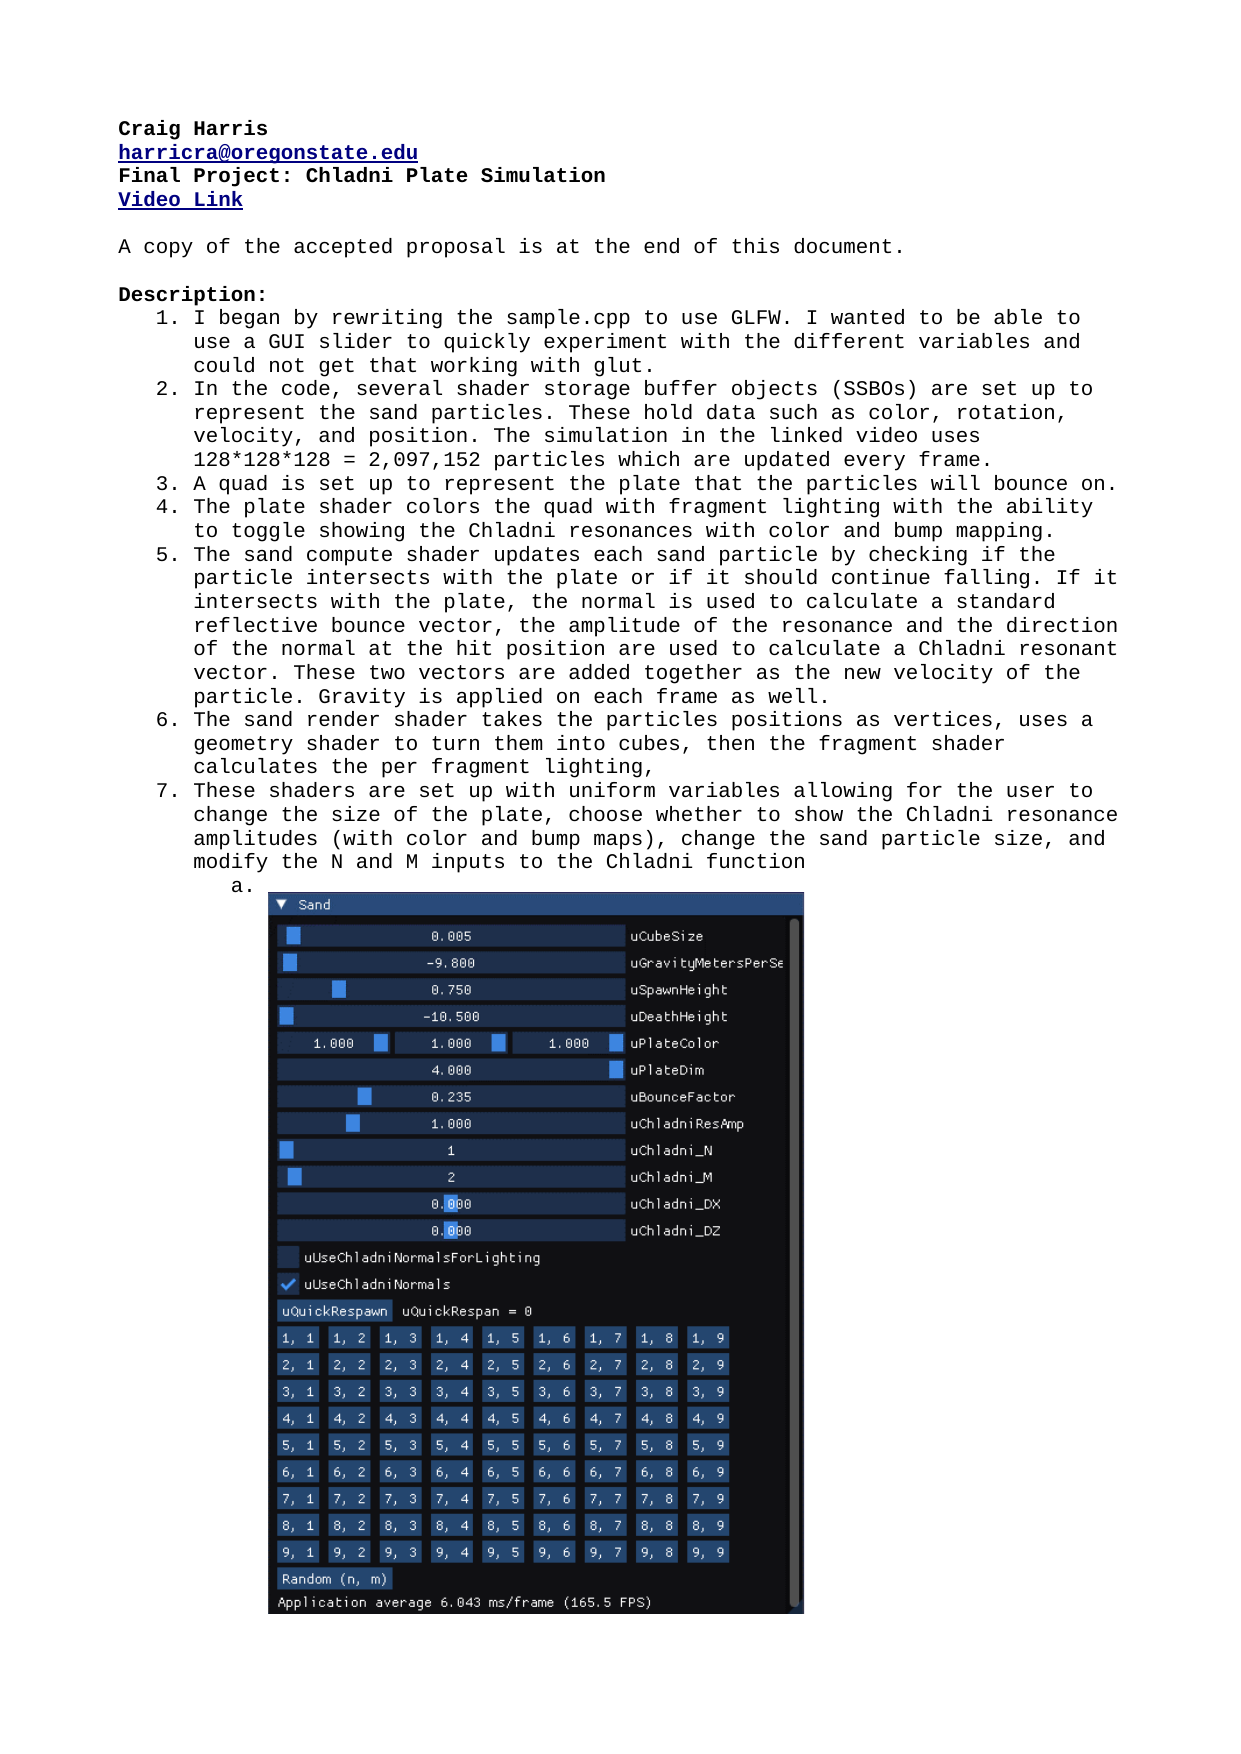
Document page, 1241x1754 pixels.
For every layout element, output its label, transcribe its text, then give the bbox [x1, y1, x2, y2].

text Description: [118, 284, 1122, 307]
list A quad is set up to represent the plate that the particles will bounce on. [156, 473, 1122, 496]
text A copy of the accepted proposal is at the end of this document. [118, 236, 1122, 260]
list I began by rewriting the sample.cpp to use GLFW. I wanted to be able to use a GUI slider to quickly experiment with the different variables and could not get that working with glut. [156, 307, 1122, 378]
text harricra@oregonstate.edu [118, 142, 1122, 165]
text Video Link [118, 189, 1122, 213]
list These shaders are set up with uniform variables allowing for the user to change the size of the plate, choose whether to show the Chladni resonance amplitudes (with color and bump maps), change the sand particle size, and modify the N and M inputs to the Chladni function [156, 780, 1122, 875]
list The plate shader colors the quad with fragment lighting with the ability to toggle showing the Chladni resonances with color and bump mapping. [156, 496, 1122, 544]
list In the code, several shader storage buffer objects (SSBOs) are set up to represent the sand particles. These hold data such as color, rotation, velocity, and position. The simulation in the linked video uses 128*128*128 = 2,097,152 particles which are updated every frame. [156, 378, 1122, 473]
list The sand compute shader updates each sand particle by checking if the particle intersects with the plate or if it should continue falling. If it intersects with the plate, the normal is used to calculate a standard reflective bounce vector, the amplitude of the resonance and the direction of the normal at the hit position are used to calculate a Chladni resonant vector. These two vectors are added together as the new velocity of the particle. Gravity is applied on each frame as well. [156, 544, 1122, 709]
text Final Project: Chladni Plate Simulation [118, 165, 1122, 189]
list The sand render shader takes the particles positions as vertices, uses a geometry shader to turn them into cubes, then the fragment shader calculates the per fragment lighting, [156, 709, 1122, 780]
text Craig Harris [118, 118, 1122, 142]
